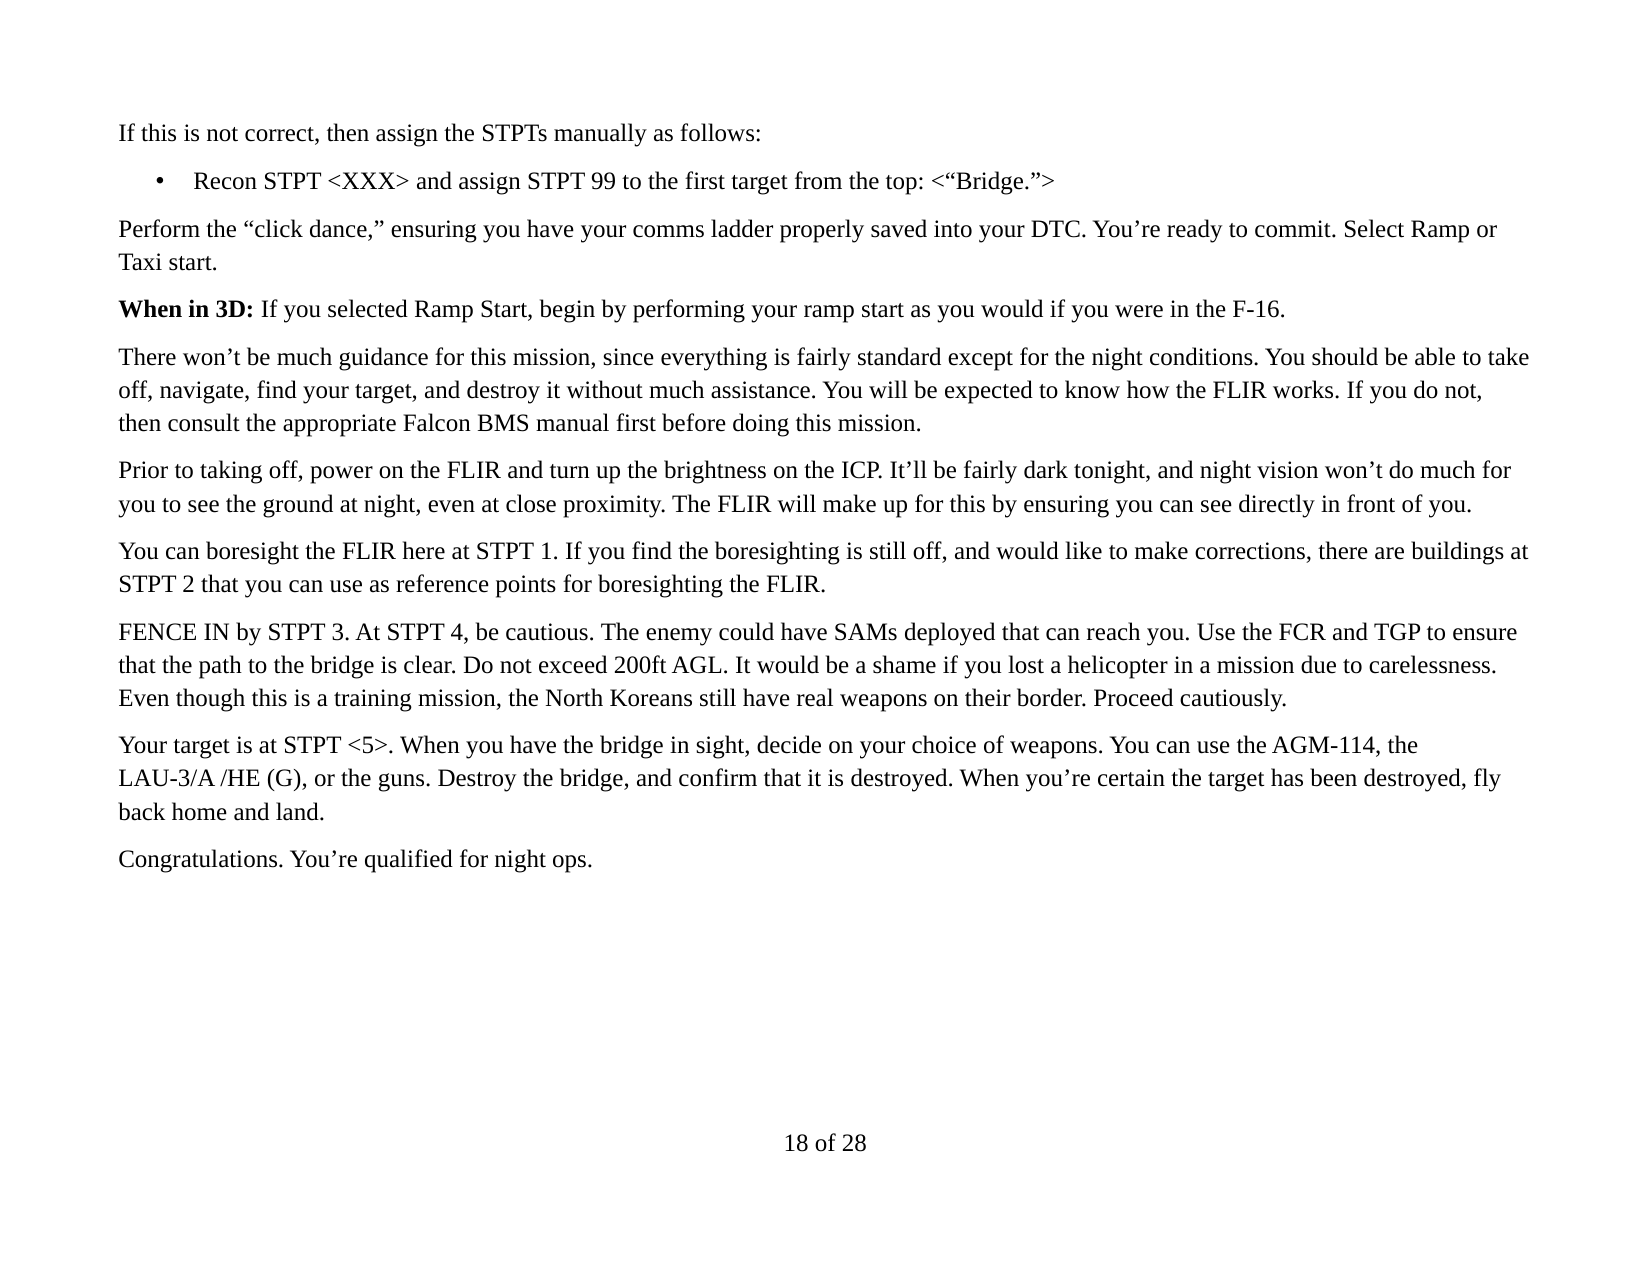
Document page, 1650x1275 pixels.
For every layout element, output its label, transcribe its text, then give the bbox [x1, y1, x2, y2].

text Congratulations. You’re qualified for night ops. [118, 844, 1532, 873]
text There won’t be much guidance for this mission, since everything is fairly standard except for the night conditions. You should be able to take off, navigate, find your target, and destroy it without much assistance. You will be expected to know how the FLIR works. If you do not, then consult the appropriate Falcon BMS manual first before doing this mission. [118, 342, 1532, 437]
text FENCE IN by STPT 3. At STPT 4, be cautious. The enemy could have SAMs deployed that can reach you. Use the FCR and TGP to ensure that the path to the bridge is clear. Do not exceed 200ft AGL. It would be a shame if you lost a helicopter in a mission due to carelessness. Even though this is a training mission, the North Koreans still have real weapons on their border. Proceed cautiously. [118, 617, 1532, 712]
text Your target is at STPT <5>. When you have the bridge in sight, decide on your choice of weapons. You can use the AGM-114, the LAU-3/A /HE (G), or the guns. Destroy the bridge, and confirm that it is destroyed. When you’re certain the target has been destroyed, fly back home and land. [118, 731, 1532, 825]
list Recon STPT <XXX> and assign STPT 99 to the first target from the top: <“Bridge.”> [156, 166, 1532, 195]
text When in 3D: If you selected Ramp Start, begin by performing your ramp start as you would if you were in the F-16. [118, 294, 1532, 323]
text If this is not correct, then assign the STPTs manually as follows: [118, 118, 1532, 147]
text Perform the “click dance,” ensuring you have your comms ladder properly saved into your DTC. You’re ready to commit. Select Ramp or Taxi start. [118, 214, 1532, 276]
text Prior to taking off, power on the FLIR and turn up the brightness on the ICP. It’ll be fairly dark tonight, and night vision won’t do much for you to see the ground at night, even at close proximity. The FLIR will make up for this by ensuring you can see directly in front of you. [118, 456, 1532, 517]
text You can boresight the FLIR here at STPT 1. If you find the boresighting is still off, and would like to make corrections, there are buildings at STPT 2 that you can use as reference points for boresighting the FLIR. [118, 536, 1532, 598]
